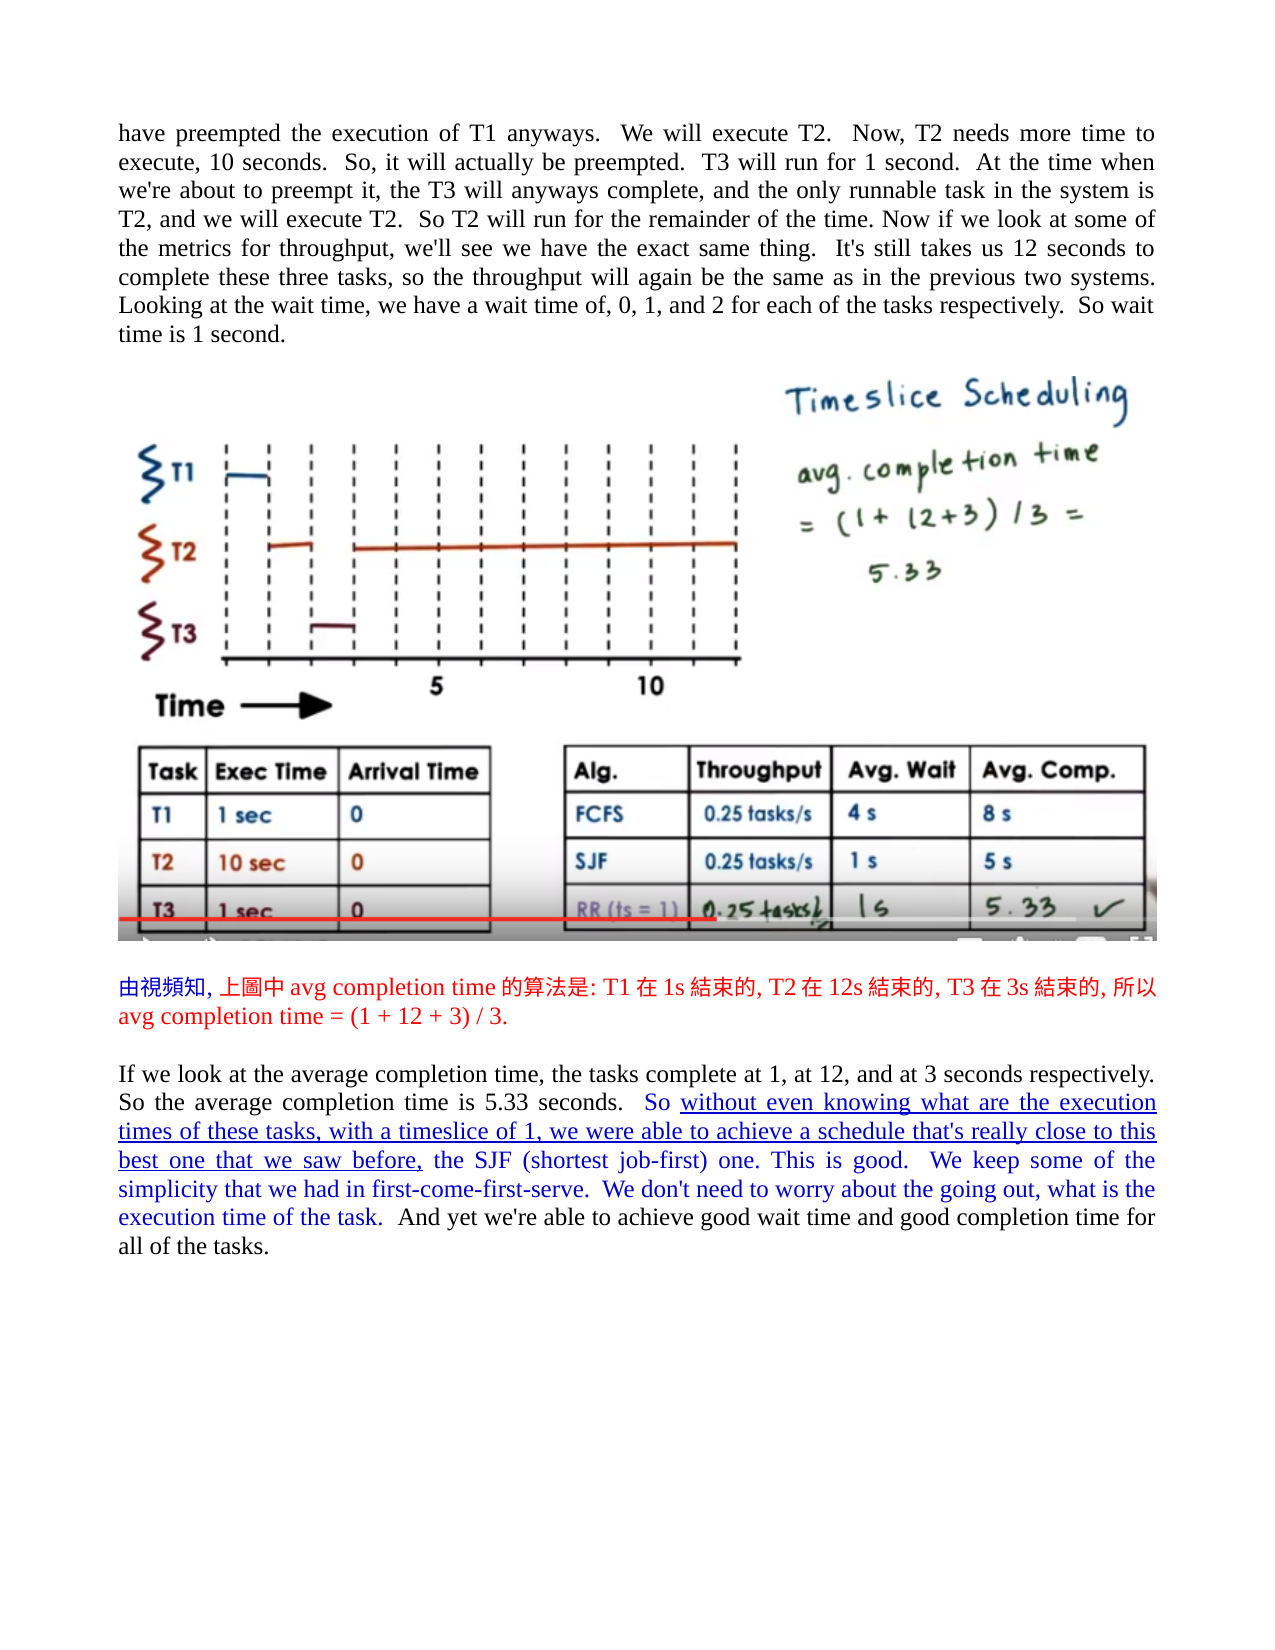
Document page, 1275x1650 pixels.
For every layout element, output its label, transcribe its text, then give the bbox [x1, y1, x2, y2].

picture [118, 376, 1157, 941]
text If we look at the average completion time, the tasks complete at 1, at 12, and at 3 seconds respectively. So the average completion time is 5.33 seconds. So without even knowing what are the execution times of these tasks, with a timeslice of 1, we were able to achieve a schedule that's really close to this [118, 1059, 1157, 1141]
text have preempted the execution of T1 anyways. We will execute T2. Now, T2 needs more time to execute, 10 seconds. So, it will actually be preempted. T3 will run for 1 second. At the time when we're about to preempt it, the T3 will anyways complete, and the only runnable task in the system is T2, and we will execute T2. So T2 will run for the remainder of the time. Now if we look at some of the metrics for throughput, we'll see we have the exact same thing. It's still takes us 12 seconds to complete these three tasks, so the throughput will again be the same as in the previous two systems. Looking at the wait time, we have a wait time of, 0, 1, and 2 for each of the tasks respectively. So wait time is 1 second. [118, 118, 1157, 348]
text 由視頻知, 上圖中avg completion time的算法是: T1在1s結束的, T2在12s結束的, T3在3s結束的, 所以avg completion time = (1 + 12 + 3) / 3. [118, 969, 1157, 1030]
text best one that we saw before, the SJF (shortest job-first) one. This is good. We keep some of the simplicity that we had in first-come-first-serve. We don't need to worry about the going out, what is the execution time of the task. And yet we're able to achieve good wait time and good completion time for all of the tasks. [118, 1143, 1157, 1260]
